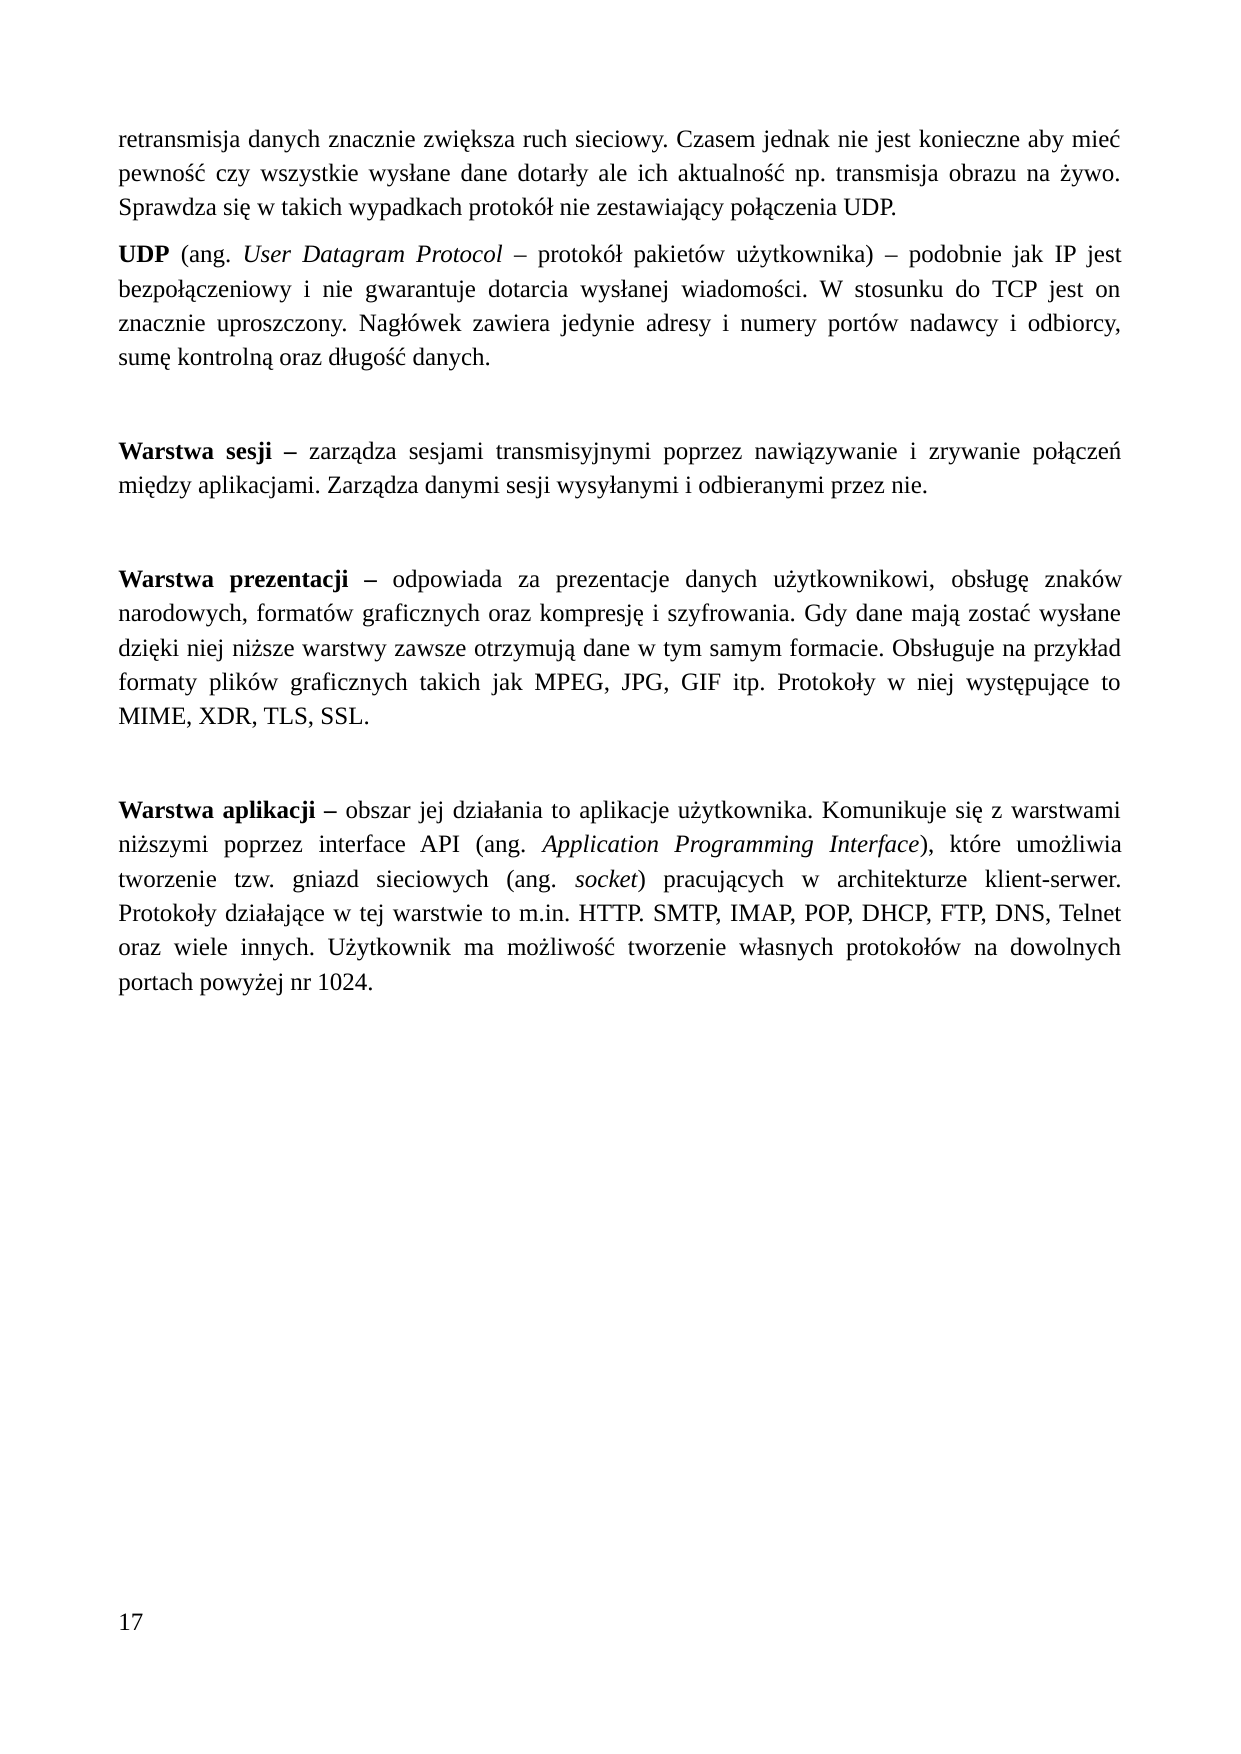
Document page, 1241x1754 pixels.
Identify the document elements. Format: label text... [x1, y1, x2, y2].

text retransmisja danych znacznie zwiększa ruch sieciowy. Czasem jednak nie jest konieczne aby mieć pewność czy wszystkie wysłane dane dotarły ale ich aktualność np. transmisja obrazu na żywo. Sprawdza się w takich wypadkach protokół nie zestawiający połączenia UDP. [118, 118, 1122, 221]
text Warstwa prezentacji – odpowiada za prezentacje danych użytkownikowi, obsługę znaków narodowych, formatów graficznych oraz kompresję i szyfrowania. Gdy dane mają zostać wysłane dzięki niej niższe warstwy zawsze otrzymują dane w tym samym formacie. Obsługuje na przykład formaty plików graficznych takich jak MPEG, JPG, GIF itp. Protokoły w niej występujące to MIME, XDR, TLS, SSL. [118, 558, 1122, 730]
text Warstwa sesji – zarządza sesjami transmisyjnymi poprzez nawiązywanie i zrywanie połączeń między aplikacjami. Zarządza danymi sesji wysyłanymi i odbieranymi przez nie. [118, 430, 1122, 499]
text UDP (ang. User Datagram Protocol – protokół pakietów użytkownika) – podobnie jak IP jest bezpołączeniowy i nie gwarantuje dotarcia wysłanej wiadomości. W stosunku do TCP jest on znacznie uproszczony. Nagłówek zawiera jedynie adresy i numery portów nadawcy i odbiorcy, sumę kontrolną oraz długość danych. [118, 234, 1122, 371]
text Warstwa aplikacji – obszar jej działania to aplikacje użytkownika. Komunikuje się z warstwami niższymi poprzez interface API (ang. Application Programming Interface), które umożliwia tworzenie tzw. gniazd sieciowych (ang. socket) pracujących w architekturze klient-serwer. Protokoły działające w tej warstwie to m.in. HTTP. SMTP, IMAP, POP, DHCP, FTP, DNS, Telnet oraz wiele innych. Użytkownik ma możliwość tworzenie własnych protokołów na dowolnych portach powyżej nr 1024. [118, 789, 1122, 996]
